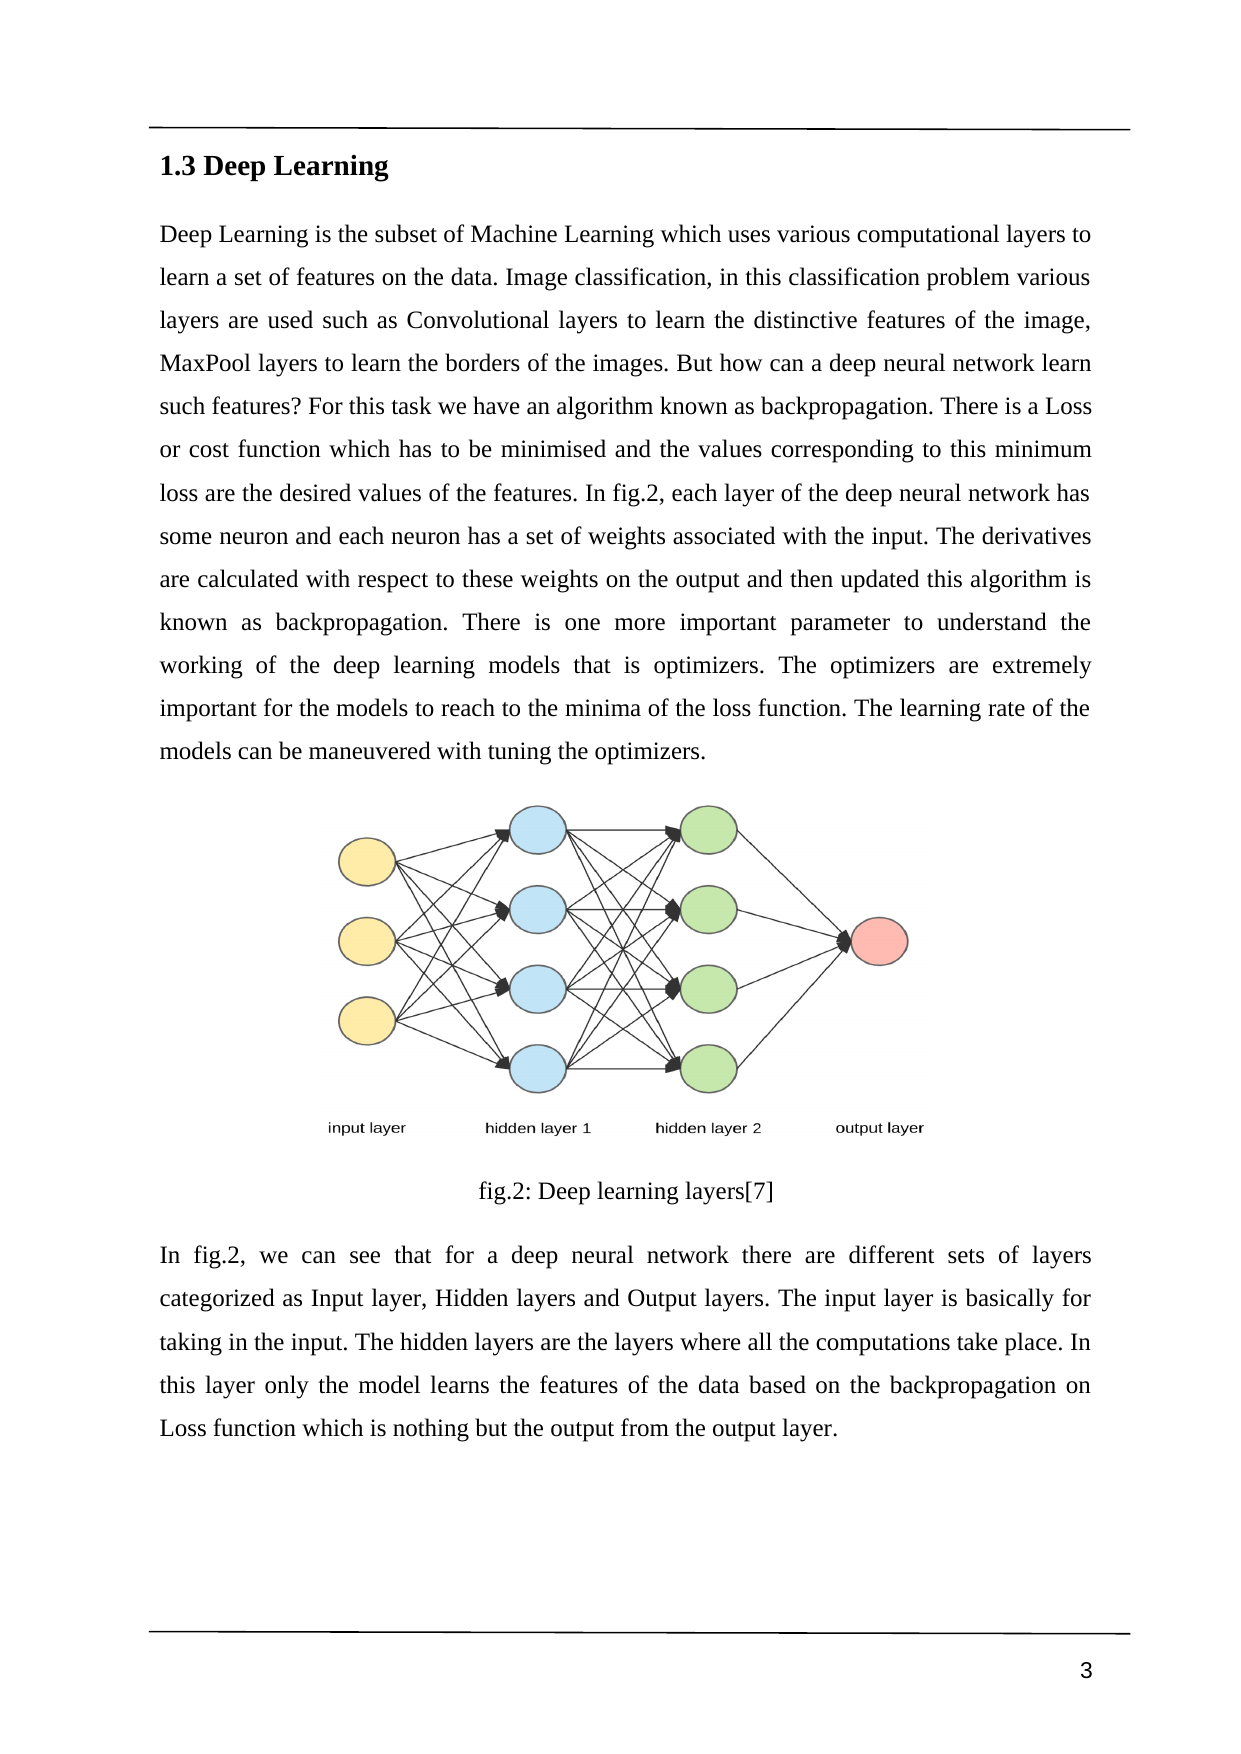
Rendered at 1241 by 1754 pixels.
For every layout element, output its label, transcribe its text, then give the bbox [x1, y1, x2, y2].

text In fig.2, we can see that for a deep neural network there are different sets of layers categorized as Input layer, Hidden layers and Output layers. The input layer is basically for taking in the input. The hidden layers are the layers where all the computations take place. In this layer only the model learns the features of the data based on the backpropagation on Loss function which is nothing but the output from the output layer. [159, 1240, 1092, 1442]
text 1.3 Deep Learning [159, 148, 1092, 181]
text Deep Learning is the subset of Machine Learning which uses various computational layers to learn a set of features on the data. Image classification, in this classification problem various layers are used such as Convolutional layers to learn the distinctive features of the image, MaxPool layers to learn the borders of the images. But how can a deep neural network learn such features? For this task we have an algorithm known as backpropagation. There is a Loss or cost function which has to be minimised and the values corresponding to this minimum loss are the desired values of the features. In fig.2, each layer of the deep neural network has some neuron and each neuron has a set of weights associated with the input. The derivatives are calculated with respect to these weights on the output and then updated this algorithm is known as backpropagation. There is one more important parameter to understand the working of the deep learning models that is optimizers. The optimizers are extremely important for the models to reach to the minima of the loss function. The learning rate of the models can be maneuvered with tuning the optimizers. [159, 219, 1092, 765]
picture [317, 800, 935, 1143]
text fig.2: Deep learning layers[7] [159, 1176, 1092, 1205]
